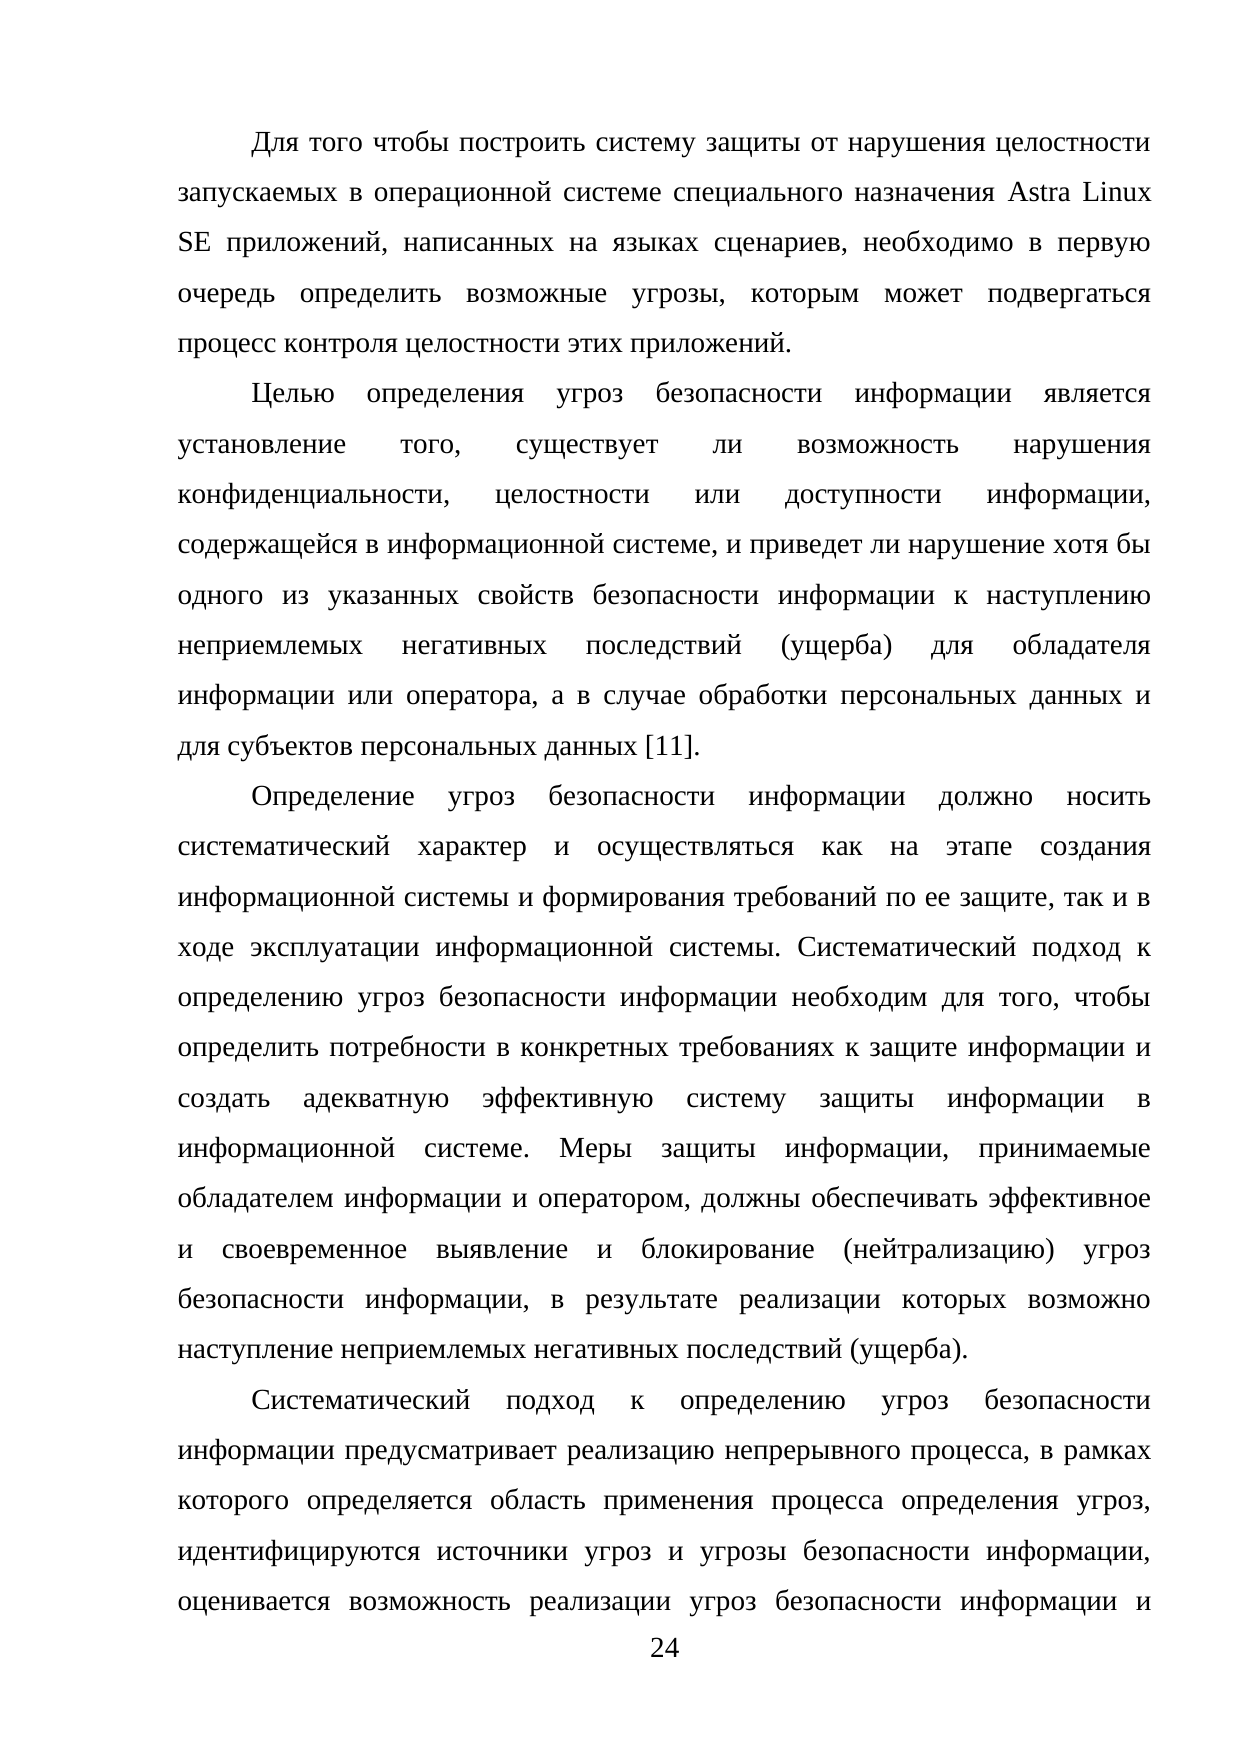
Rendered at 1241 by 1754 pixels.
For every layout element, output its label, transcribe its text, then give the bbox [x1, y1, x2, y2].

text Систематический подход к определению угроз безопасности информации предусматривает реализацию непрерывного процесса, в рамках которого определяется область применения процесса определения угроз, идентифицируются источники угроз и угрозы безопасности информации, оценивается возможность реализации угроз безопасности информации и [177, 1382, 1152, 1617]
text Для того чтобы построить систему защиты от нарушения целостности запускаемых в операционной системе специального назначения Astra Linux SE приложений, написанных на языках сценариев, необходимо в первую очередь определить возможные угрозы, которым может подвергаться процесс контроля целостности этих приложений. [177, 124, 1152, 359]
text Определение угроз безопасности информации должно носить систематический характер и осуществляться как на этапе создания информационной системы и формирования требований по ее защите, так и в ходе эксплуатации информационной системы. Систематический подход к определению угроз безопасности информации необходим для того, чтобы определить потребности в конкретных требованиях к защите информации и создать адекватную эффективную систему защиты информации в информационной системе. Меры защиты информации, принимаемые обладателем информации и оператором, должны обеспечивать эффективное и своевременное выявление и блокирование (нейтрализацию) угроз безопасности информации, в результате реализации которых возможно наступление неприемлемых негативных последствий (ущерба). [177, 778, 1152, 1365]
text Целью определения угроз безопасности информации является установление того, существует ли возможность нарушения конфиденциальности, целостности или доступности информации, содержащейся в информационной системе, и приведет ли нарушение хотя бы одного из указанных свойств безопасности информации к наступлению неприемлемых негативных последствий (ущерба) для обладателя информации или оператора, а в случае обработки персональных данных и для субъектов персональных данных [11]. [177, 376, 1152, 761]
